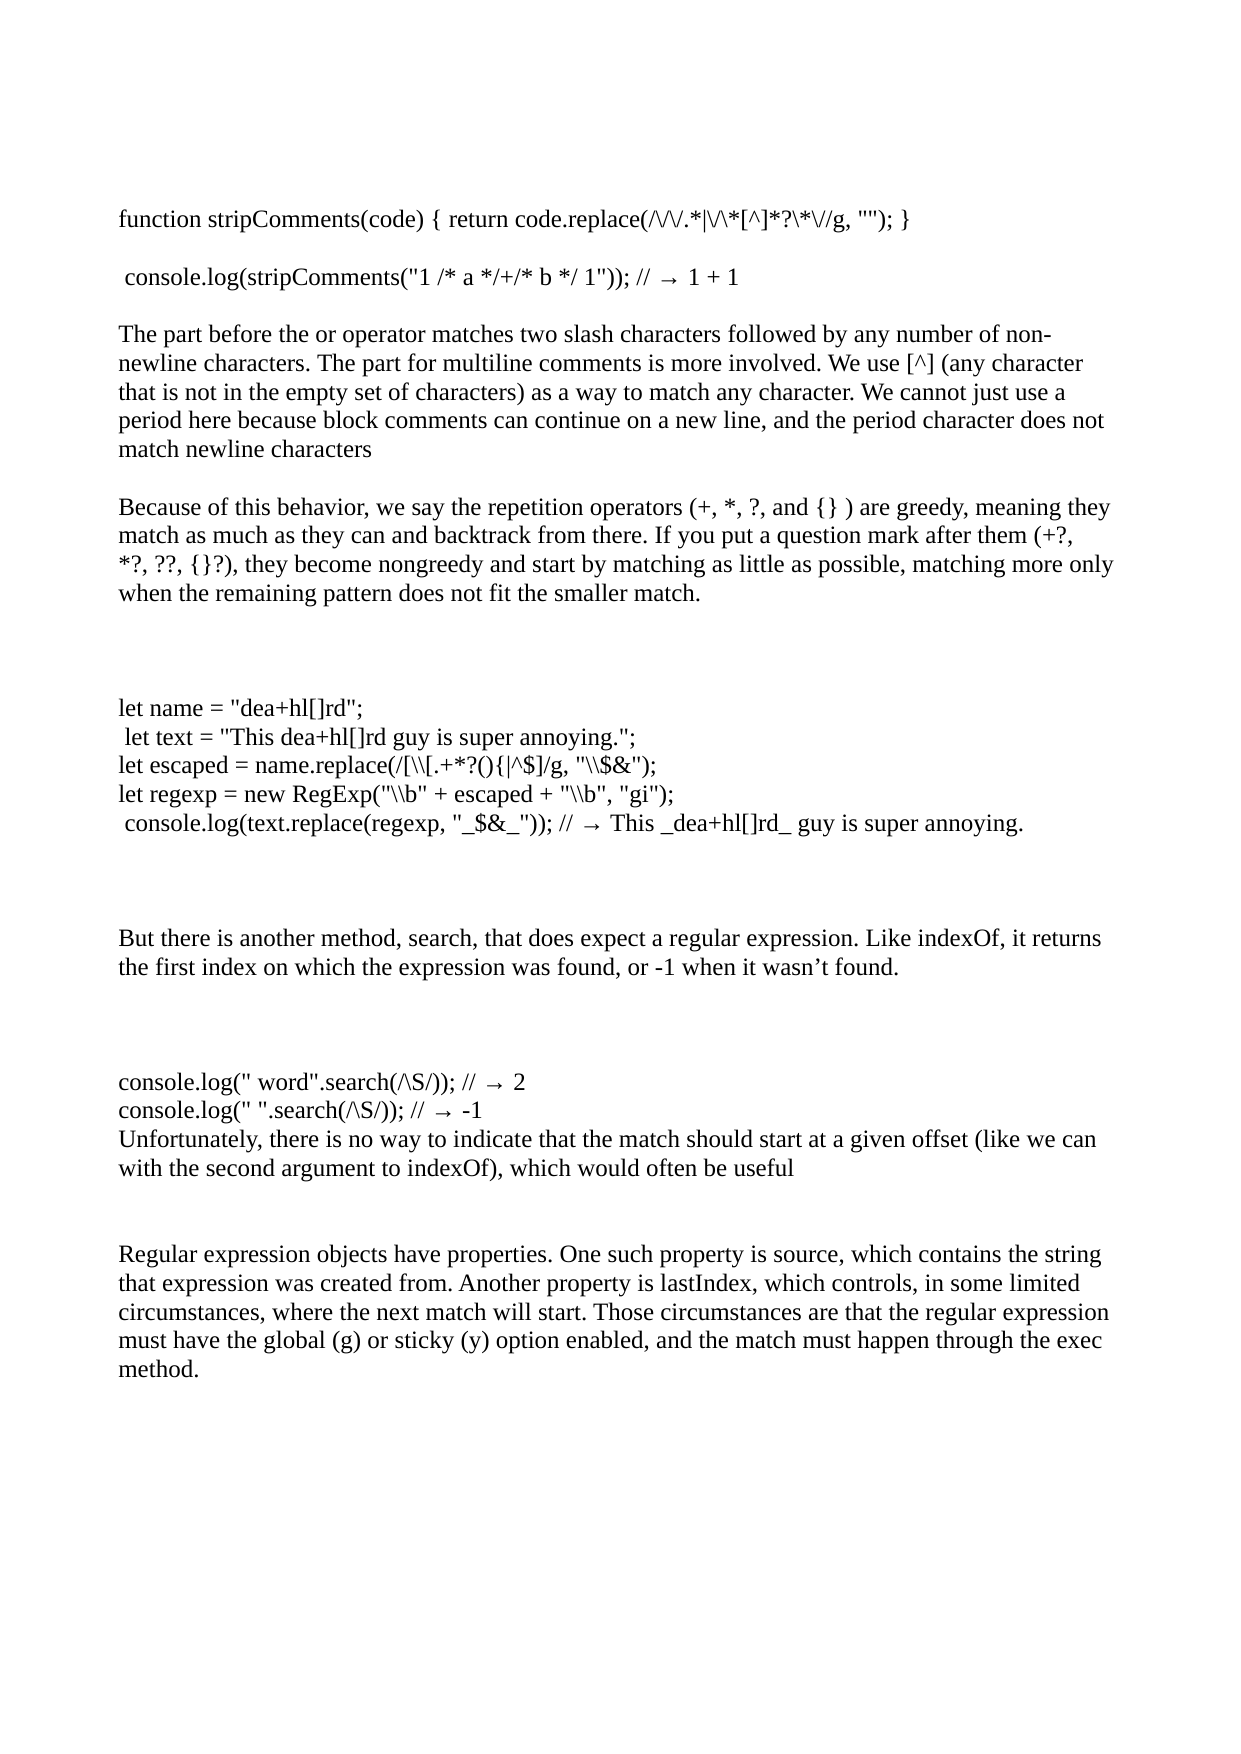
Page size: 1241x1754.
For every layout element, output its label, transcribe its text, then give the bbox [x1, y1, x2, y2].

text The part before the or operator matches two slash characters followed by any number of non-newline characters. The part for multiline comments is more involved. We use [^] (any character that is not in the empty set of characters) as a way to match any character. We cannot just use a period here because block comments can continue on a new line, and the period character does not match newline characters [118, 319, 1122, 463]
text console.log(text.replace(regexp, "_$&_")); // → This _dea+hl[]rd_ guy is super annoying. [118, 808, 1122, 837]
text let name = "dea+hl[]rd"; [118, 693, 1122, 722]
text Regular expression objects have properties. One such property is source, which contains the string that expression was created from. Another property is lastIndex, which controls, in some limited circumstances, where the next match will start. Those circumstances are that the regular expression must have the global (g) or sticky (y) option enabled, and the match must happen through the exec method. [118, 1239, 1122, 1383]
text let regexp = new RegExp("\\b" + escaped + "\\b", "gi"); [118, 779, 1122, 808]
text Unfortunately, there is no way to indicate that the match should start at a given offset (like we can with the second argument to indexOf), which would often be useful [118, 1124, 1122, 1182]
text But there is another method, search, that does expect a regular expression. Like indexOf, it returns the first index on which the expression was found, or -1 when it wasn’t found. [118, 923, 1122, 981]
text let escaped = name.replace(/[\\[.+*?(){|^$]/g, "\\$&"); [118, 751, 1122, 779]
text console.log(stripComments("1 /* a */+/* b */ 1")); // → 1 + 1 [118, 262, 1122, 291]
text let text = "This dea+hl[]rd guy is super annoying."; [118, 722, 1122, 751]
text console.log(" word".search(/\S/)); // → 2 [118, 1067, 1122, 1096]
text Because of this behavior, we say the repetition operators (+, *, ?, and {} ) are greedy, meaning they match as much as they can and backtrack from there. If you put a question mark after them (+?, *?, ??, {}?), they become nongreedy and start by matching as little as possible, matching more only when the remaining pattern does not fit the smaller match. [118, 492, 1122, 607]
text function stripComments(code) { return code.replace(/\/\/.*|\/\*[^]*?\*\//g, ""); } [118, 204, 1122, 233]
text console.log(" ".search(/\S/)); // → -1 [118, 1096, 1122, 1124]
